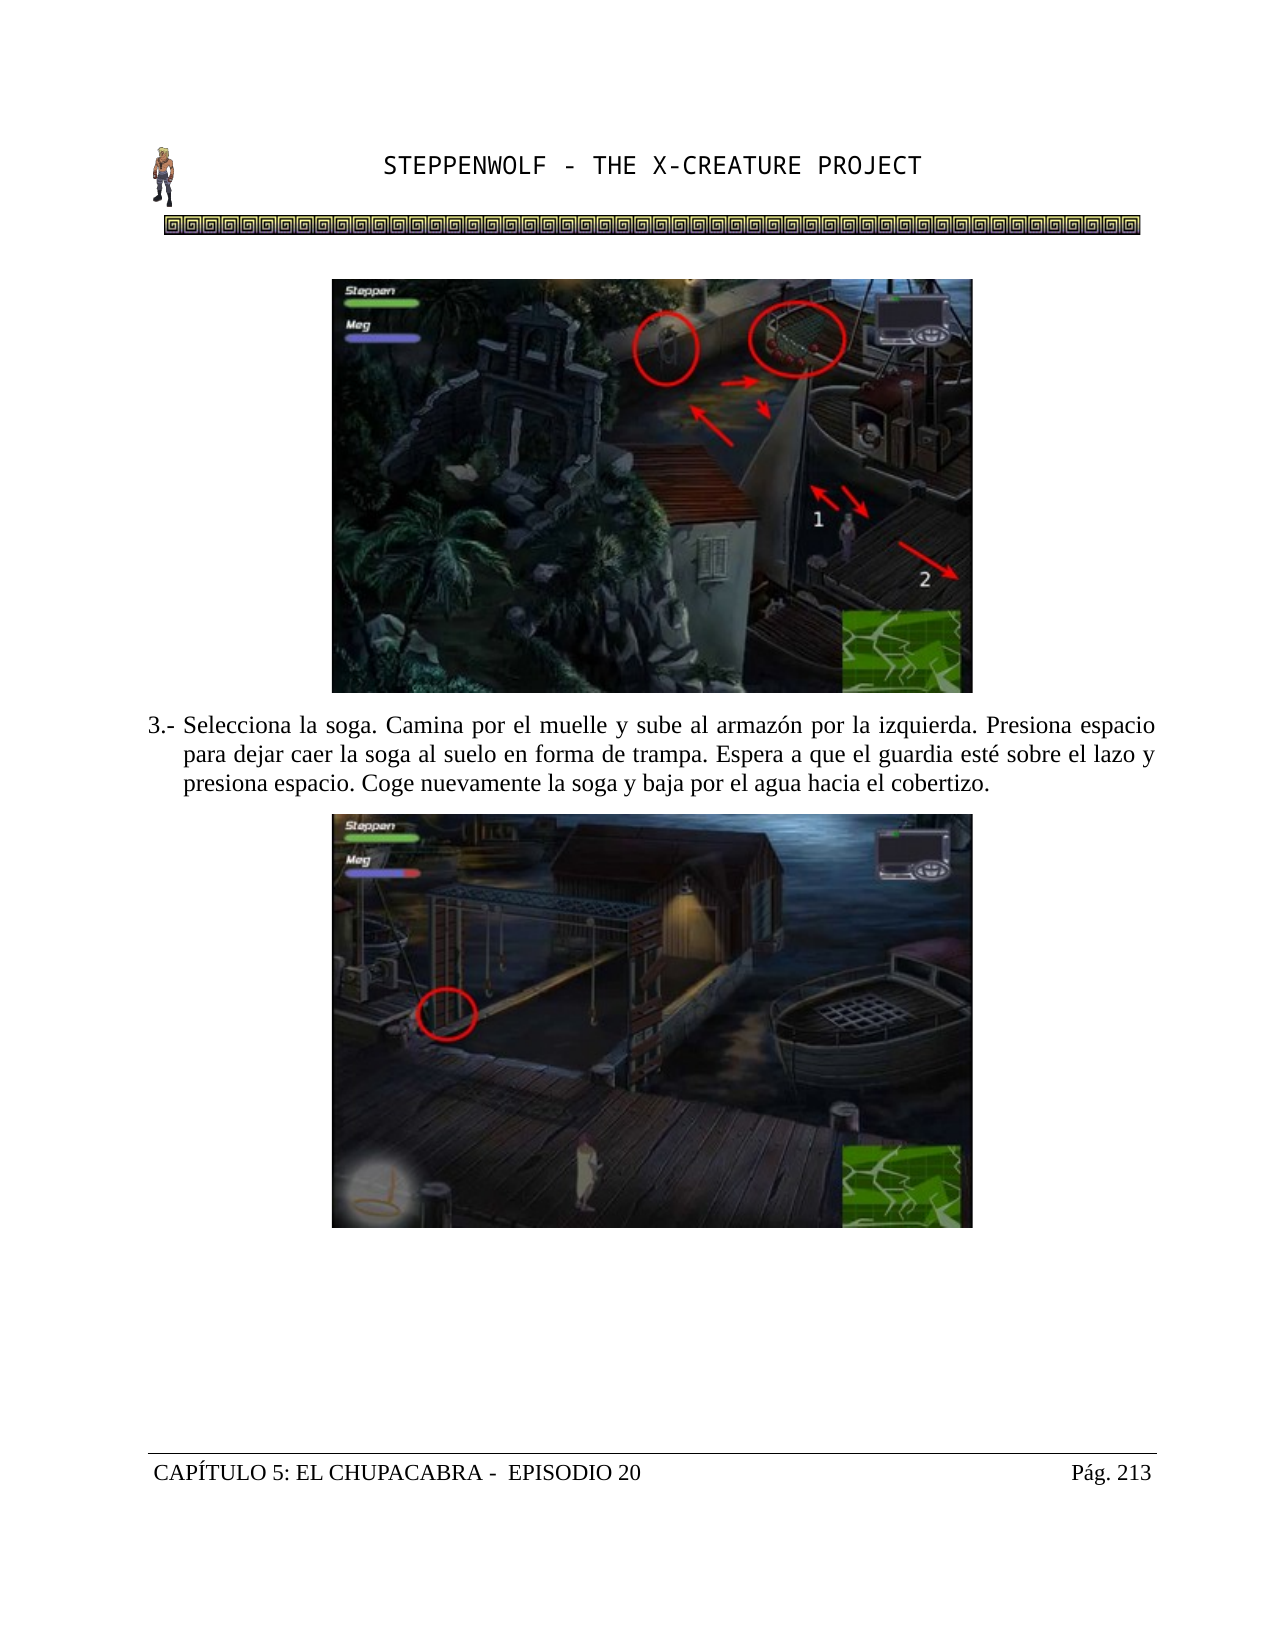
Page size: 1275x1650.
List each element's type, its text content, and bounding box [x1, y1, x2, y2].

text 3.- Selecciona la soga. Camina por el muelle y sube al armazón por la izquierda. Presiona espacio para dejar caer la soga al suelo en forma de trampa. Espera a que el guardia esté sobre el lazo y presiona espacio. Coge nuevamente la soga y baja por el agua hacia el cobertizo. [148, 710, 1157, 797]
picture [331, 814, 973, 1228]
picture [331, 279, 973, 693]
picture [147, 147, 181, 207]
picture [164, 215, 1141, 235]
